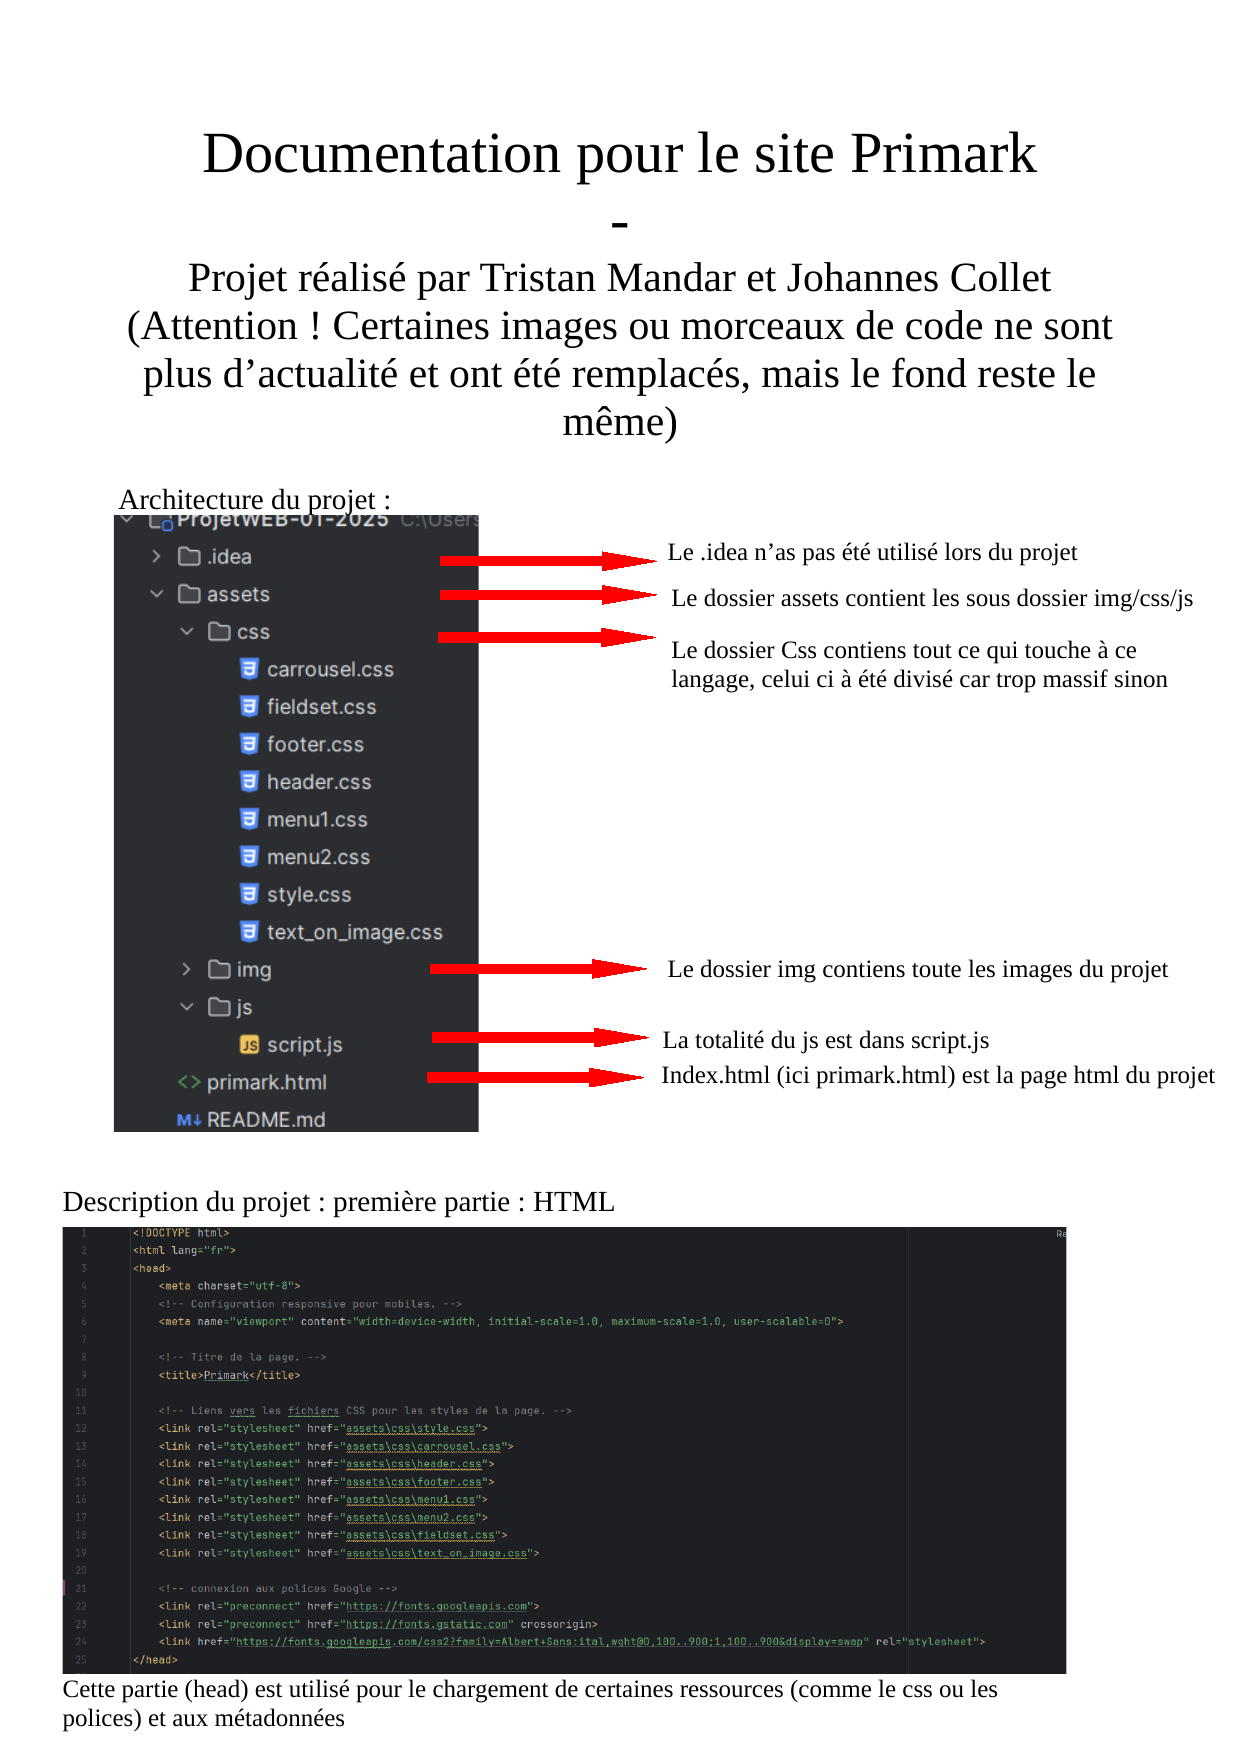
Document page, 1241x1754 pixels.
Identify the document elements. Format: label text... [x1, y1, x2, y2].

text Projet réalisé par Tristan Mandar et Johannes Collet [118, 252, 1122, 300]
text (Attention ! Certaines images ou morceaux de code ne sont plus d’actualité et ont été remplacés, mais le fond reste le même) [118, 300, 1122, 444]
picture [62, 1227, 1067, 1674]
text Architecture du projet : [118, 482, 1122, 516]
text Documentation pour le site Primark [118, 118, 1122, 185]
text - [118, 185, 1122, 252]
picture [113, 515, 479, 1132]
